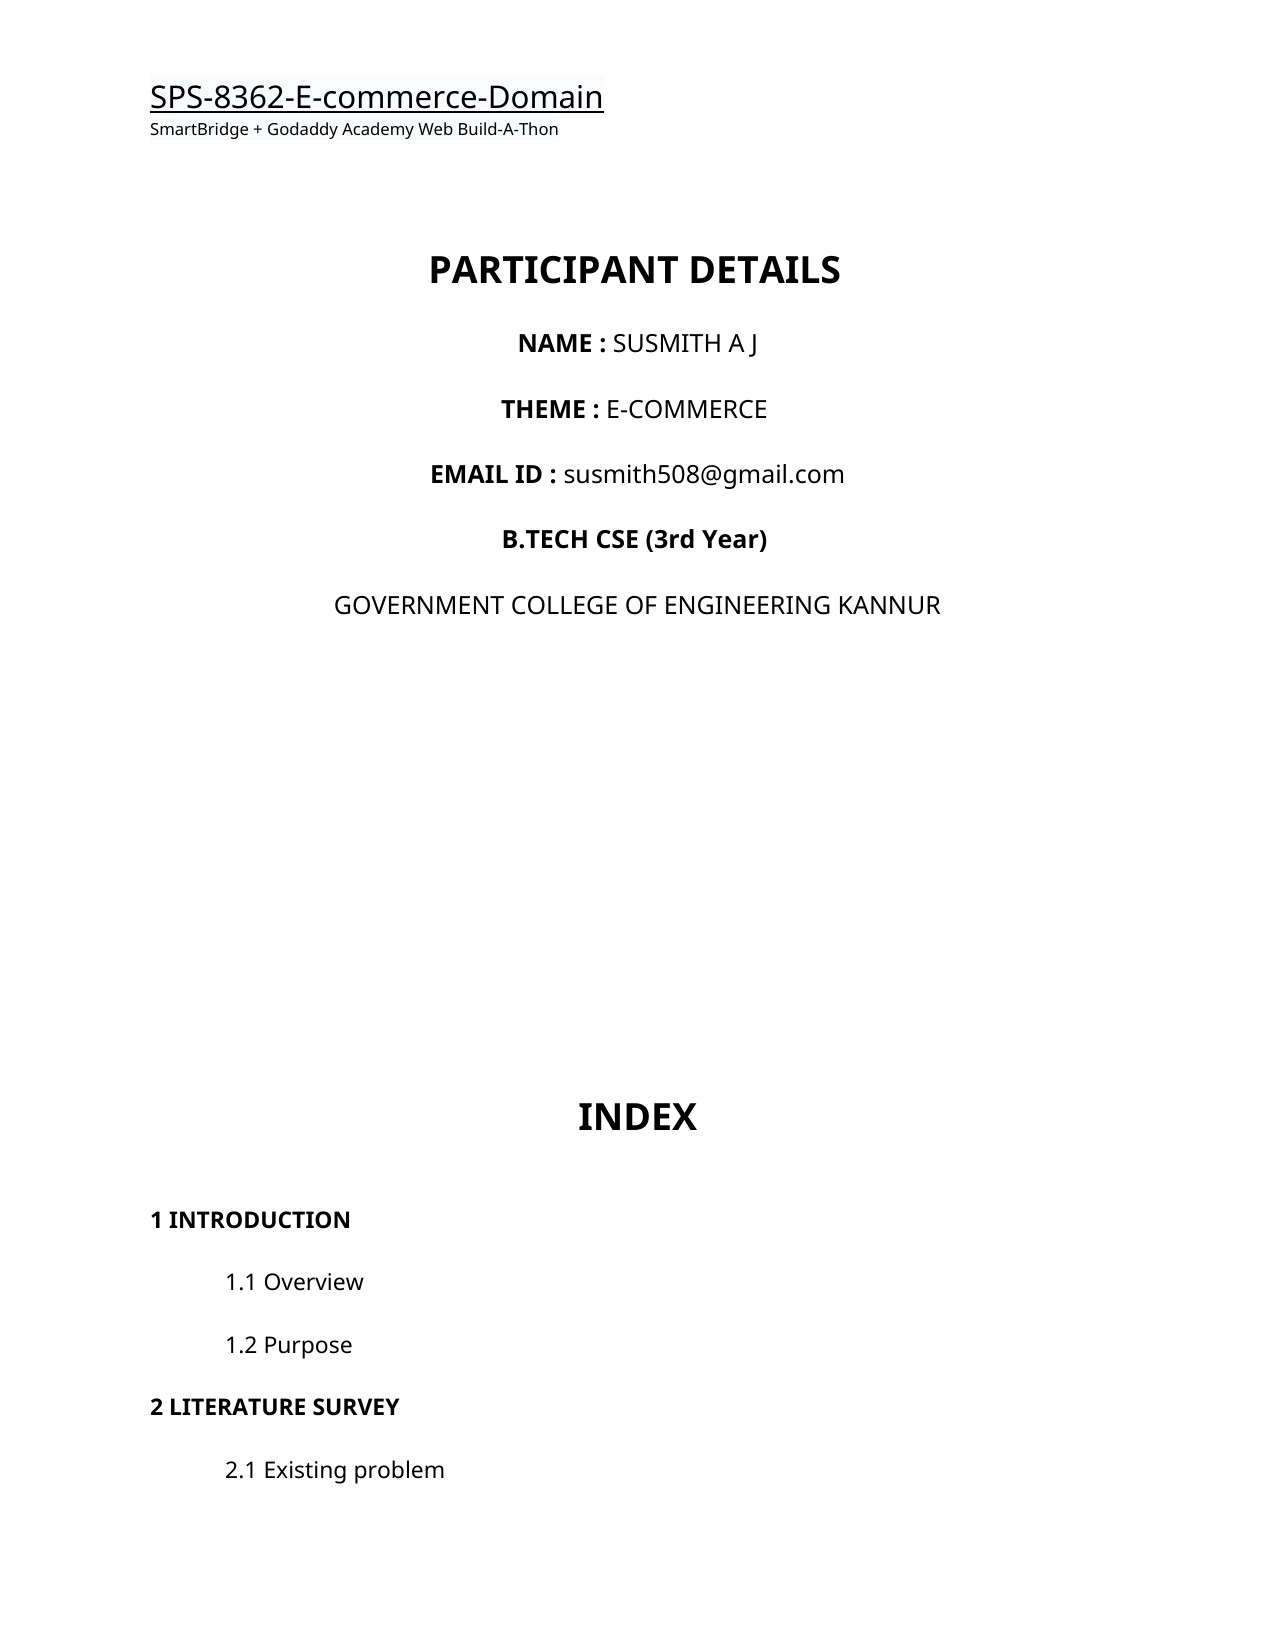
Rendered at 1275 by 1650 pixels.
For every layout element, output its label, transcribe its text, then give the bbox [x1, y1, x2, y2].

text 2.1 Existing problem [150, 1454, 1125, 1485]
text 1 INTRODUCTION [150, 1204, 1125, 1235]
text NAME : SUSMITH A J [150, 326, 1125, 360]
text GOVERNMENT COLLEGE OF ENGINEERING KANNUR [150, 587, 1125, 621]
text EMAIL ID : susmith508@gmail.com [150, 457, 1125, 491]
text PARTICIPANT DETAILS [150, 244, 1125, 295]
text 2 LITERATURE SURVEY [150, 1391, 1125, 1422]
text 1.1 Overview [150, 1266, 1125, 1297]
text INDEX [150, 1090, 1125, 1141]
text B.TECH CSE (3rd Year) [150, 522, 1125, 556]
text 1.2 Purpose [150, 1329, 1125, 1360]
text THEME : E-COMMERCE [150, 391, 1125, 425]
